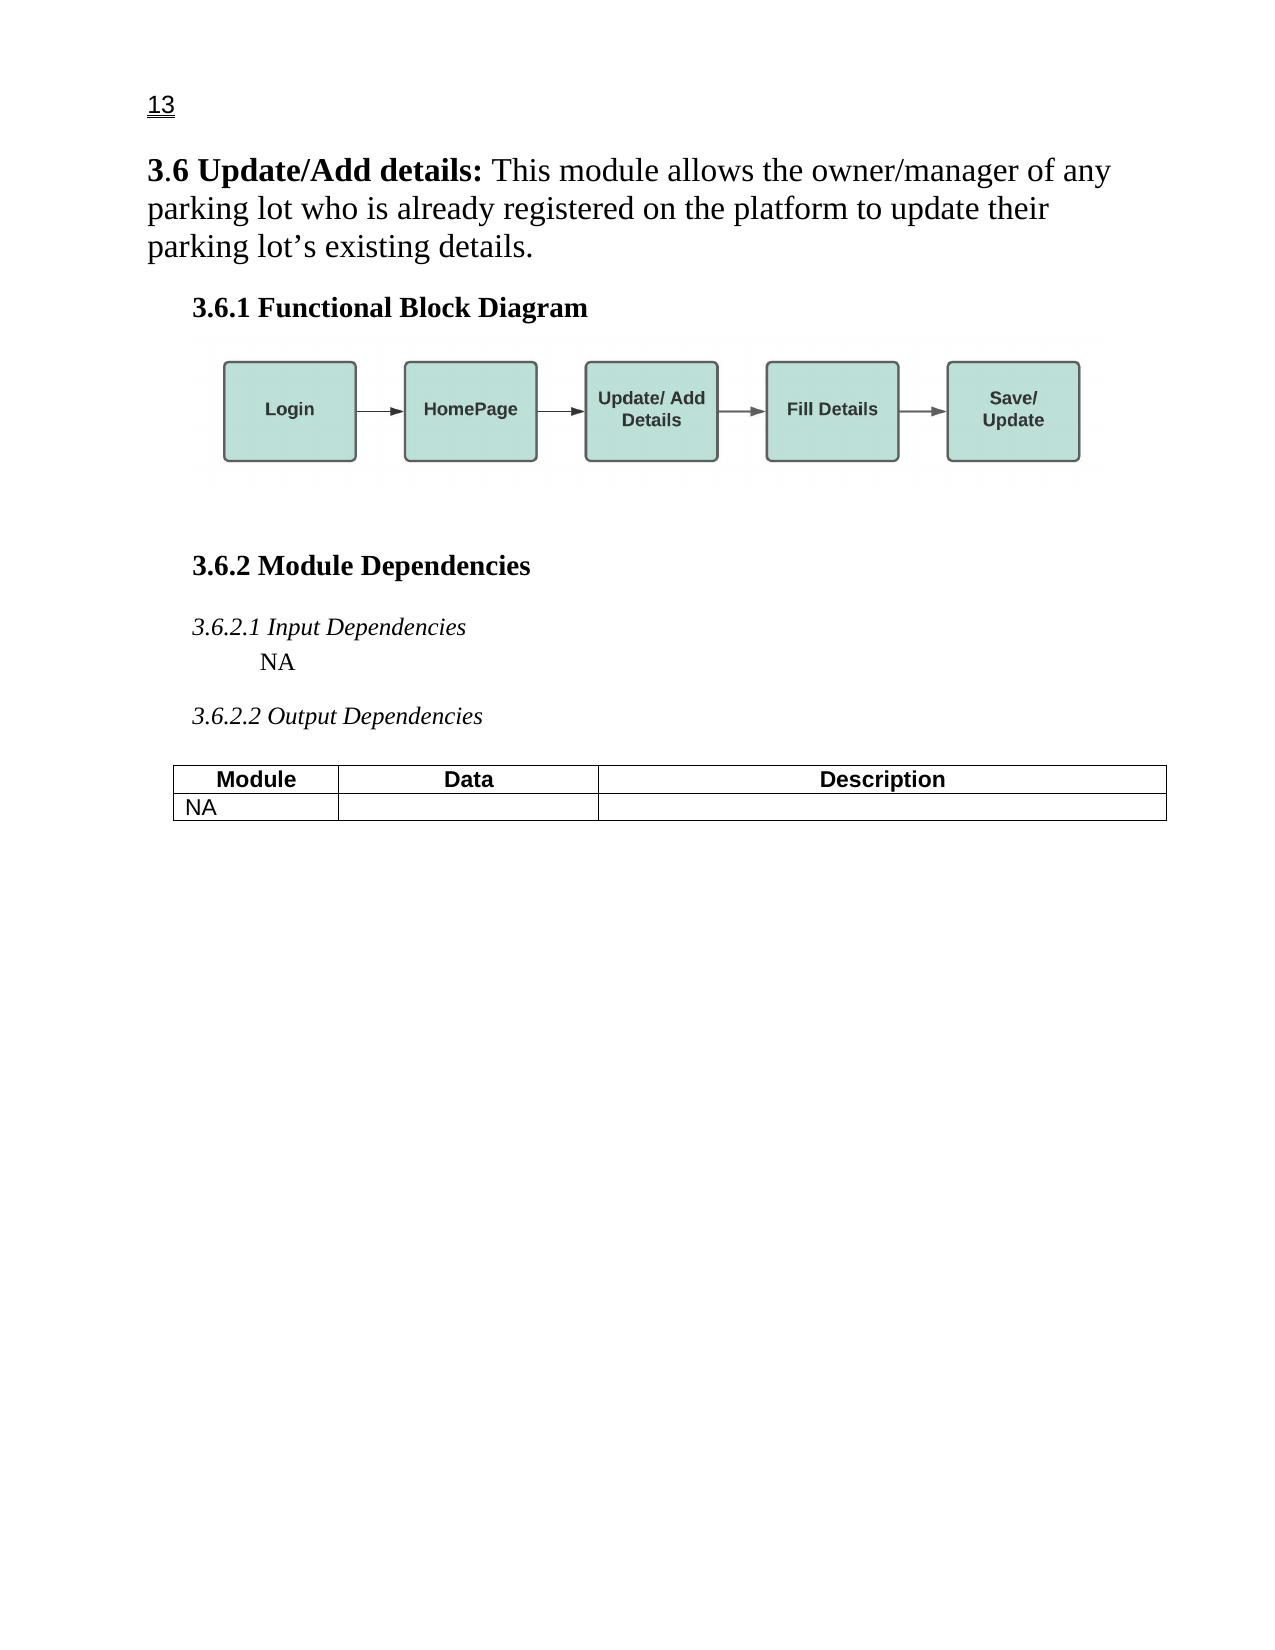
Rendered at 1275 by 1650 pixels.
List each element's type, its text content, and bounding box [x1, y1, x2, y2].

subtitle 3.6.2.2 Output Dependencies [147, 701, 1156, 730]
table_cell NA [174, 794, 338, 820]
table_header Module [174, 766, 338, 792]
subtitle 3.6.2 Module Dependencies [147, 548, 1156, 581]
table_header Description [599, 766, 1166, 792]
subtitle 3.6.2.1 Input Dependencies [147, 612, 1156, 641]
table_cell [599, 794, 1166, 820]
text NA [237, 647, 1156, 676]
subtitle 3.6.1 Functional Block Diagram [147, 290, 1156, 323]
text 3.6 Update/Add details: This module allows the owner/manager of any parking lot who is already registered on the platform to update their parking lot’s existing details. [147, 150, 1156, 265]
table_cell [339, 794, 598, 820]
table_header Data [339, 766, 598, 792]
picture [192, 329, 1112, 494]
